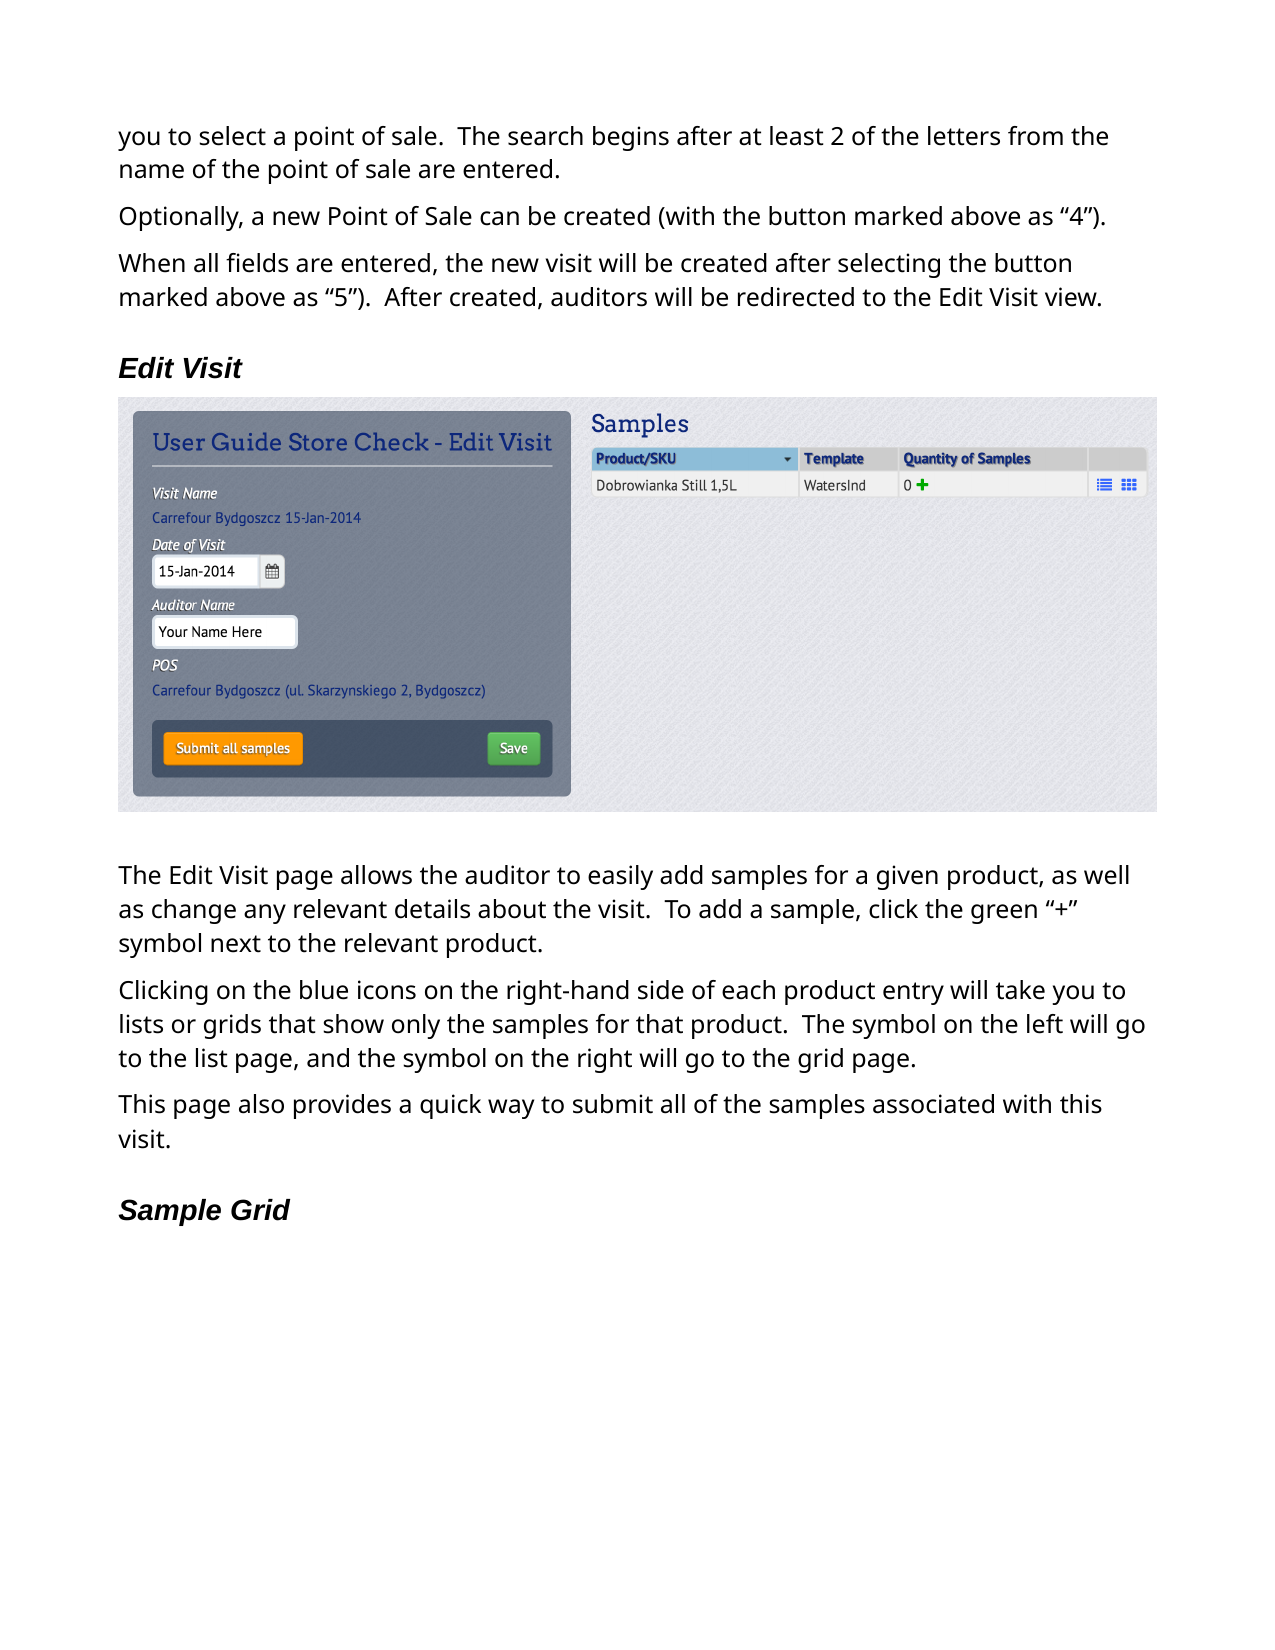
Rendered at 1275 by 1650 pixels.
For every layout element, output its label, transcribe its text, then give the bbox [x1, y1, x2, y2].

subtitle Sample Grid [118, 1193, 1157, 1226]
text Optionally, a new Point of Sale can be created (with the button marked above as “4”). [118, 199, 1157, 233]
picture [118, 397, 1157, 812]
subtitle Edit Visit [118, 351, 1157, 384]
text When all fields are entered, the new visit will be created after selecting the button marked above as “5”). After created, auditors will be redirected to the Edit Visit view. [118, 245, 1157, 313]
text This page also provides a quick way to submit all of the samples associated with this visit. [118, 1087, 1157, 1155]
text The Edit Visit page allows the auditor to easily add samples for a given product, as well as change any relevant details about the visit. To add a sample, click the green “+” symbol next to the relevant product. [118, 858, 1157, 960]
text Clicking on the blue icons on the right-hand side of each product entry will take you to lists or grids that show only the samples for that product. The symbol on the left will go to the list page, and the symbol on the right will go to the grid page. [118, 972, 1157, 1075]
text you to select a point of sale. The search begins after at least 2 of the letters from the name of the point of sale are entered. [118, 118, 1157, 186]
